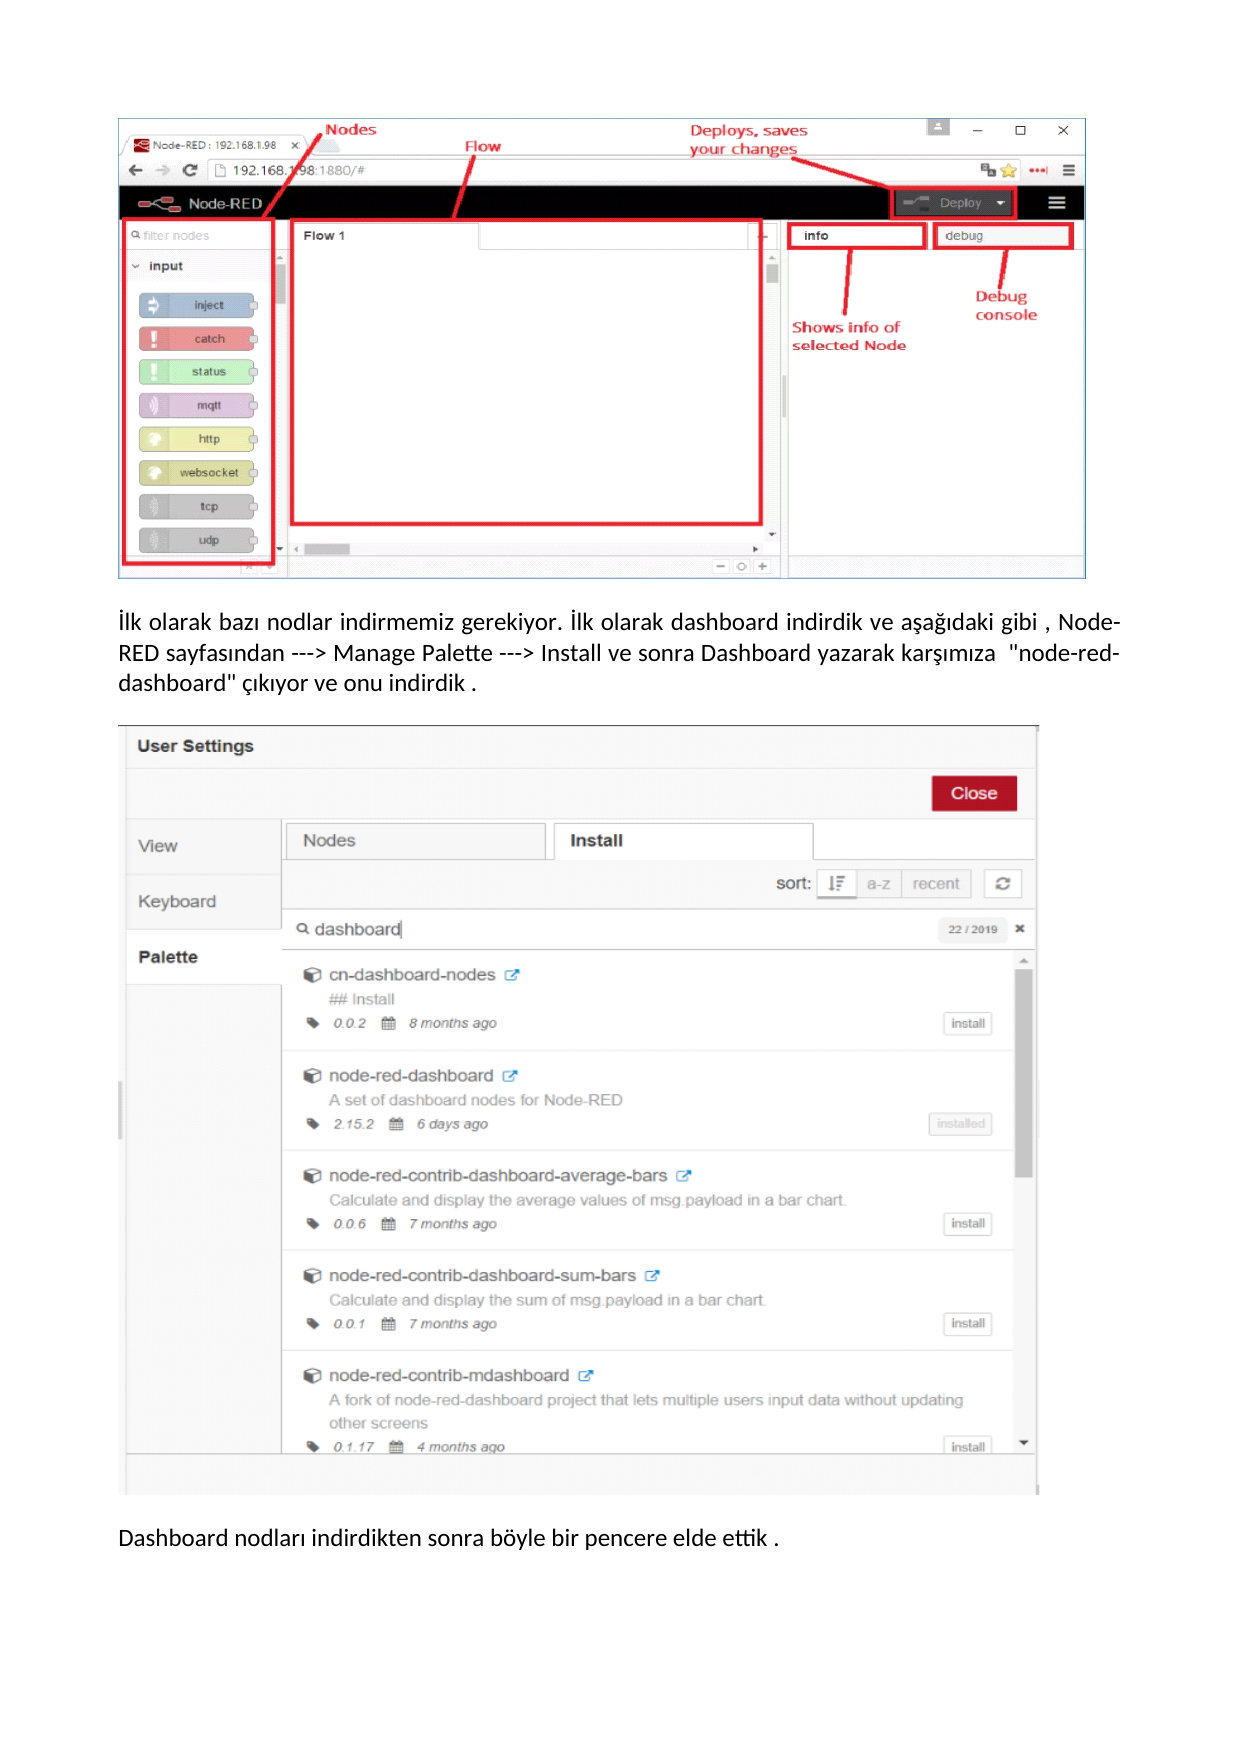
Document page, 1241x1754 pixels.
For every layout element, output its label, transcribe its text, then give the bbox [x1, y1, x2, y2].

text Dashboard nodları indirdikten sonra böyle bir pencere elde ettik . [118, 1522, 1122, 1553]
text İlk olarak bazı nodlar indirmemiz gerekiyor. İlk olarak dashboard indirdik ve aşağıdaki gibi , Node-RED sayfasından ---> Manage Palette ---> Install ve sonra Dashboard yazarak karşımıza "node-red-dashboard" çıkıyor ve onu indirdik . [118, 606, 1122, 698]
